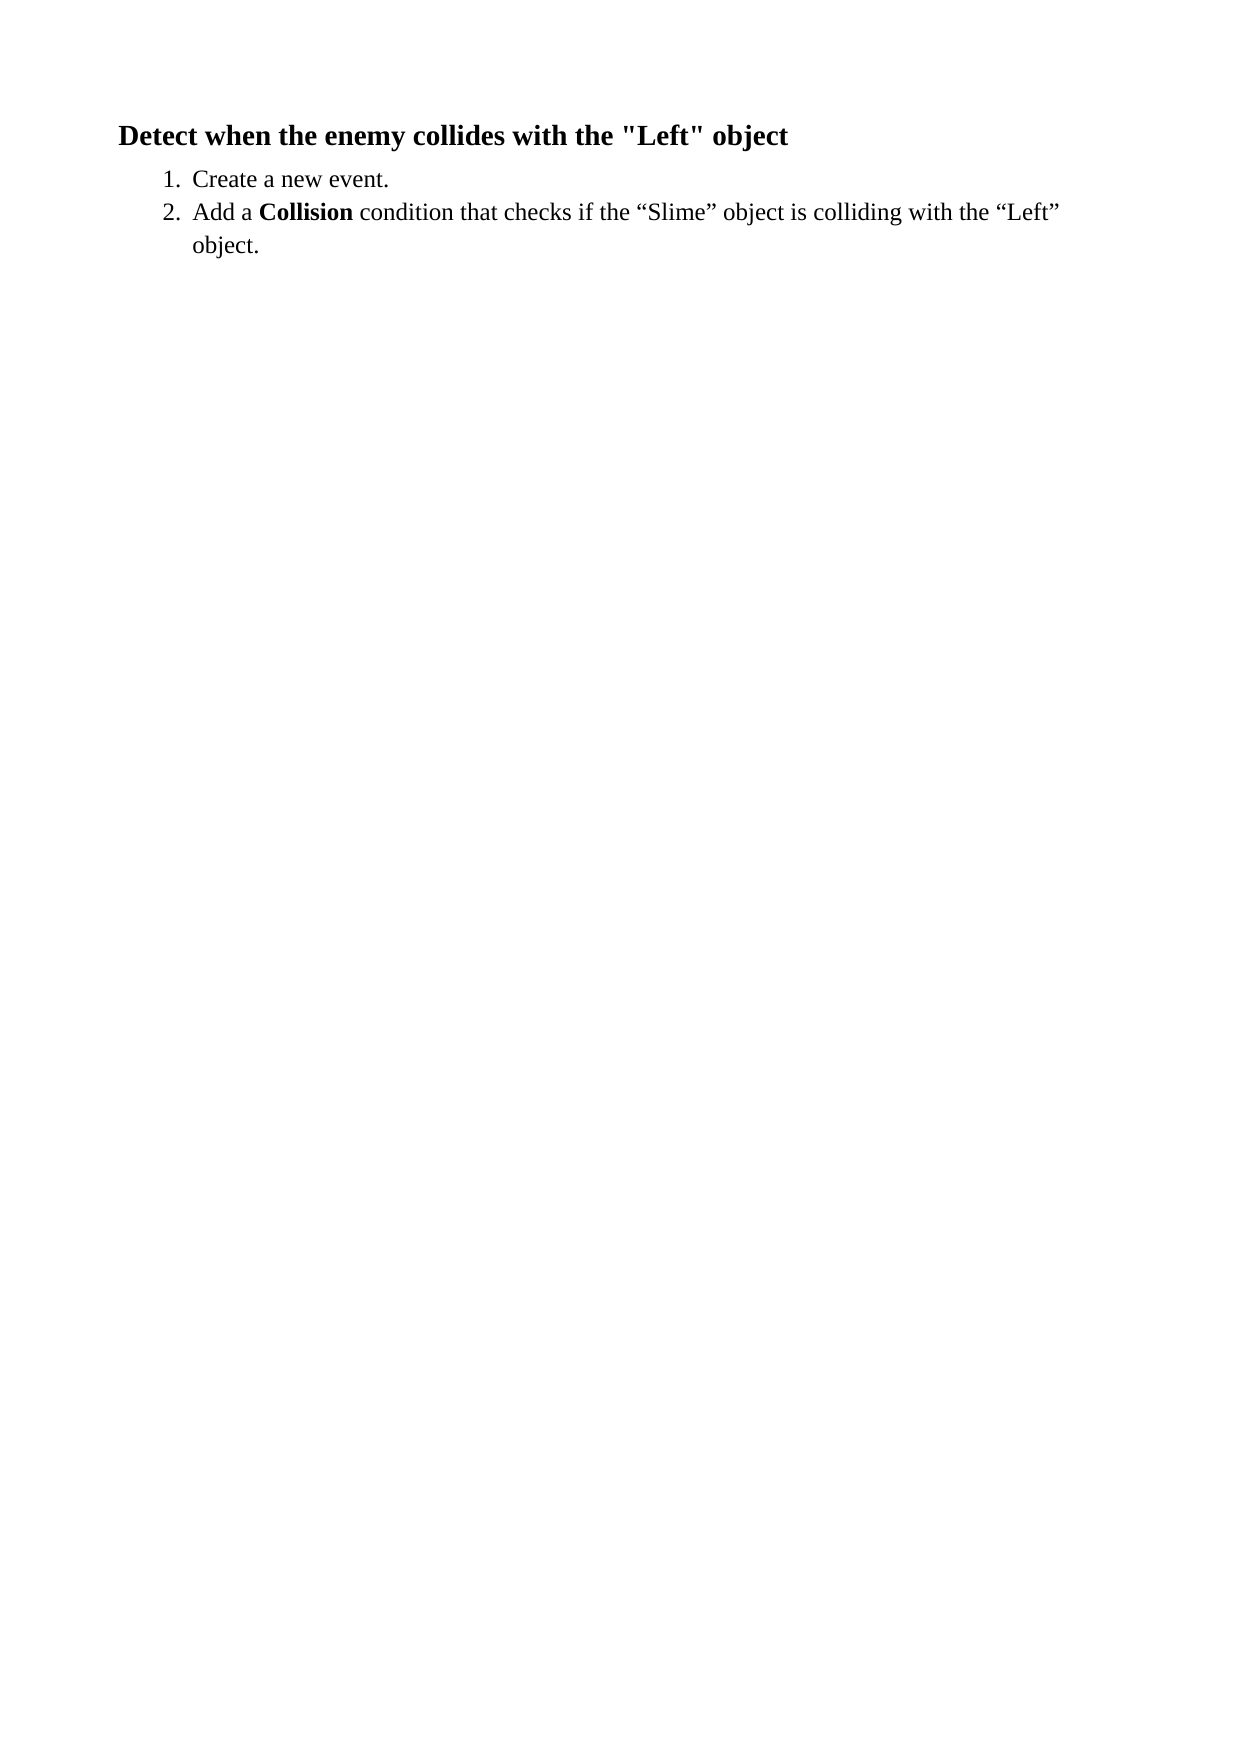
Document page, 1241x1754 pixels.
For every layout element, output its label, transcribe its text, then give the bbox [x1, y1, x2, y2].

list Add a Collision condition that checks if the “Slime” object is colliding with the “Left” object. [162, 197, 1122, 259]
list Create a new event. [162, 164, 1122, 193]
subtitle Detect when the enemy collides with the "Left" object [118, 118, 1122, 152]
